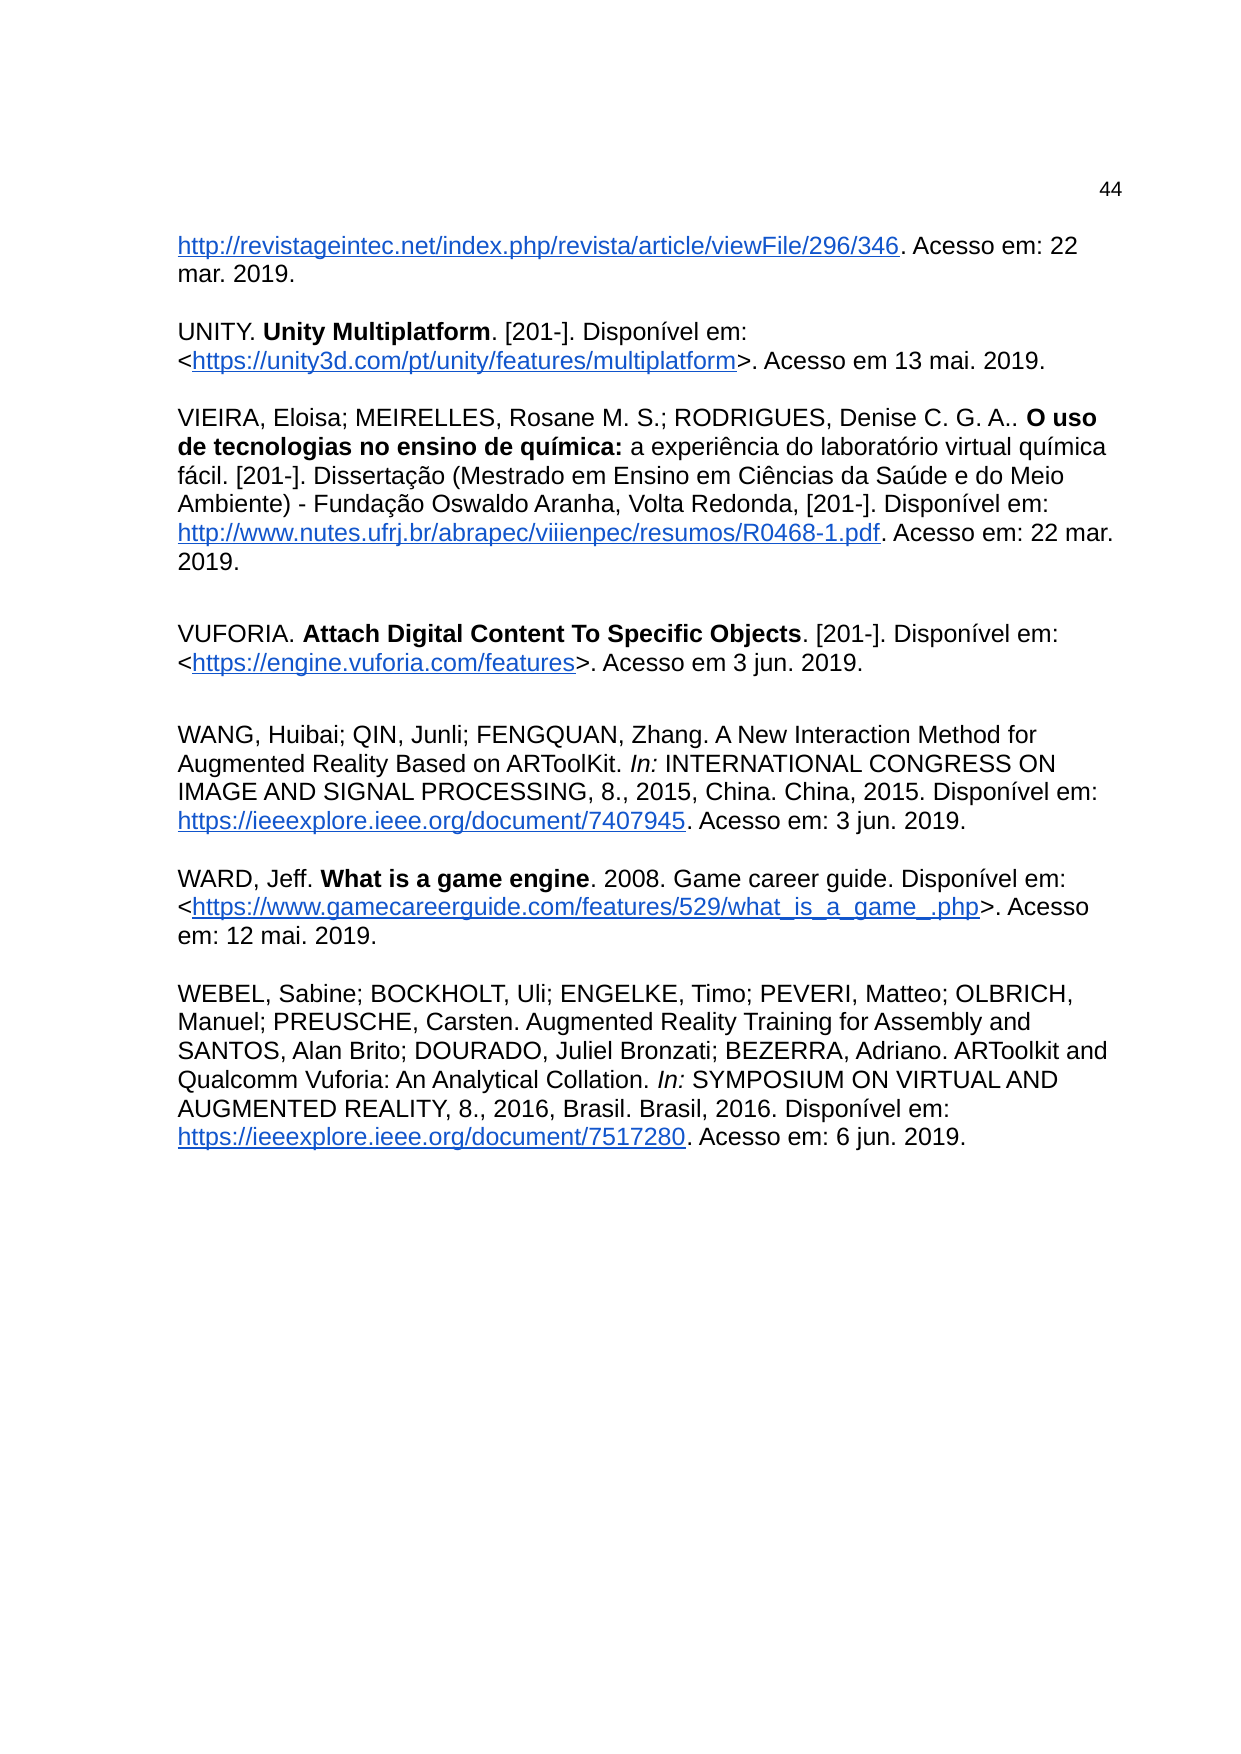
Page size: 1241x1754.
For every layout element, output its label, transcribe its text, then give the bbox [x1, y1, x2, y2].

text http://revistageintec.net/index.php/revista/article/viewFile/296/346. Acesso em: 22 mar. 2019. [177, 231, 1122, 288]
text Ambiente) - Fundação Oswaldo Aranha, Volta Redonda, [201-]. Disponível em: http://www.nutes.ufrj.br/abrapec/viiienpec/resumos/R0468-1.pdf. Acesso em: 22 mar. 2019. [177, 489, 1122, 576]
text VIEIRA, Eloisa; MEIRELLES, Rosane M. S.; RODRIGUES, Denise C. G. A.. O uso de tecnologias no ensino de química: a experiência do laboratório virtual química fácil. [201-]. Dissertação (Mestrado em Ensino em Ciências da Saúde e do Meio [177, 403, 1122, 489]
text UNITY. Unity Multiplatform. [201-]. Disponível em: <https://unity3d.com/pt/unity/features/multiplatform>. Acesso em 13 mai. 2019. [177, 317, 1122, 374]
text WANG, Huibai; QIN, Junli; FENGQUAN, Zhang. A New Interaction Method for Augmented Reality Based on ARToolKit. In: INTERNATIONAL CONGRESS ON IMAGE AND SIGNAL PROCESSING, 8., 2015, China. China, 2015. Disponível em: https://ieeexplore.ieee.org/document/7407945. Acesso em: 3 jun. 2019. [177, 720, 1122, 835]
text WEBEL, Sabine; BOCKHOLT, Uli; ENGELKE, Timo; PEVERI, Matteo; OLBRICH, Manuel; PREUSCHE, Carsten. Augmented Reality Training for Assembly and [177, 978, 1122, 1036]
text VUFORIA. Attach Digital Content To Specific Objects. [201-]. Disponível em: <https://engine.vuforia.com/features>. Acesso em 3 jun. 2019. [177, 619, 1122, 676]
text SANTOS, Alan Brito; DOURADO, Juliel Bronzati; BEZERRA, Adriano. ARToolkit and Qualcomm Vuforia: An Analytical Collation. In: SYMPOSIUM ON VIRTUAL AND AUGMENTED REALITY, 8., 2016, Brasil. Brasil, 2016. Disponível em: https://ieeexplore.ieee.org/document/7517280. Acesso em: 6 jun. 2019. [177, 1036, 1122, 1151]
text WARD, Jeff. What is a game engine. 2008. Game career guide. Disponível em: <https://www.gamecareerguide.com/features/529/what_is_a_game_.php>. Acesso em: 12 mai. 2019. [177, 863, 1122, 950]
